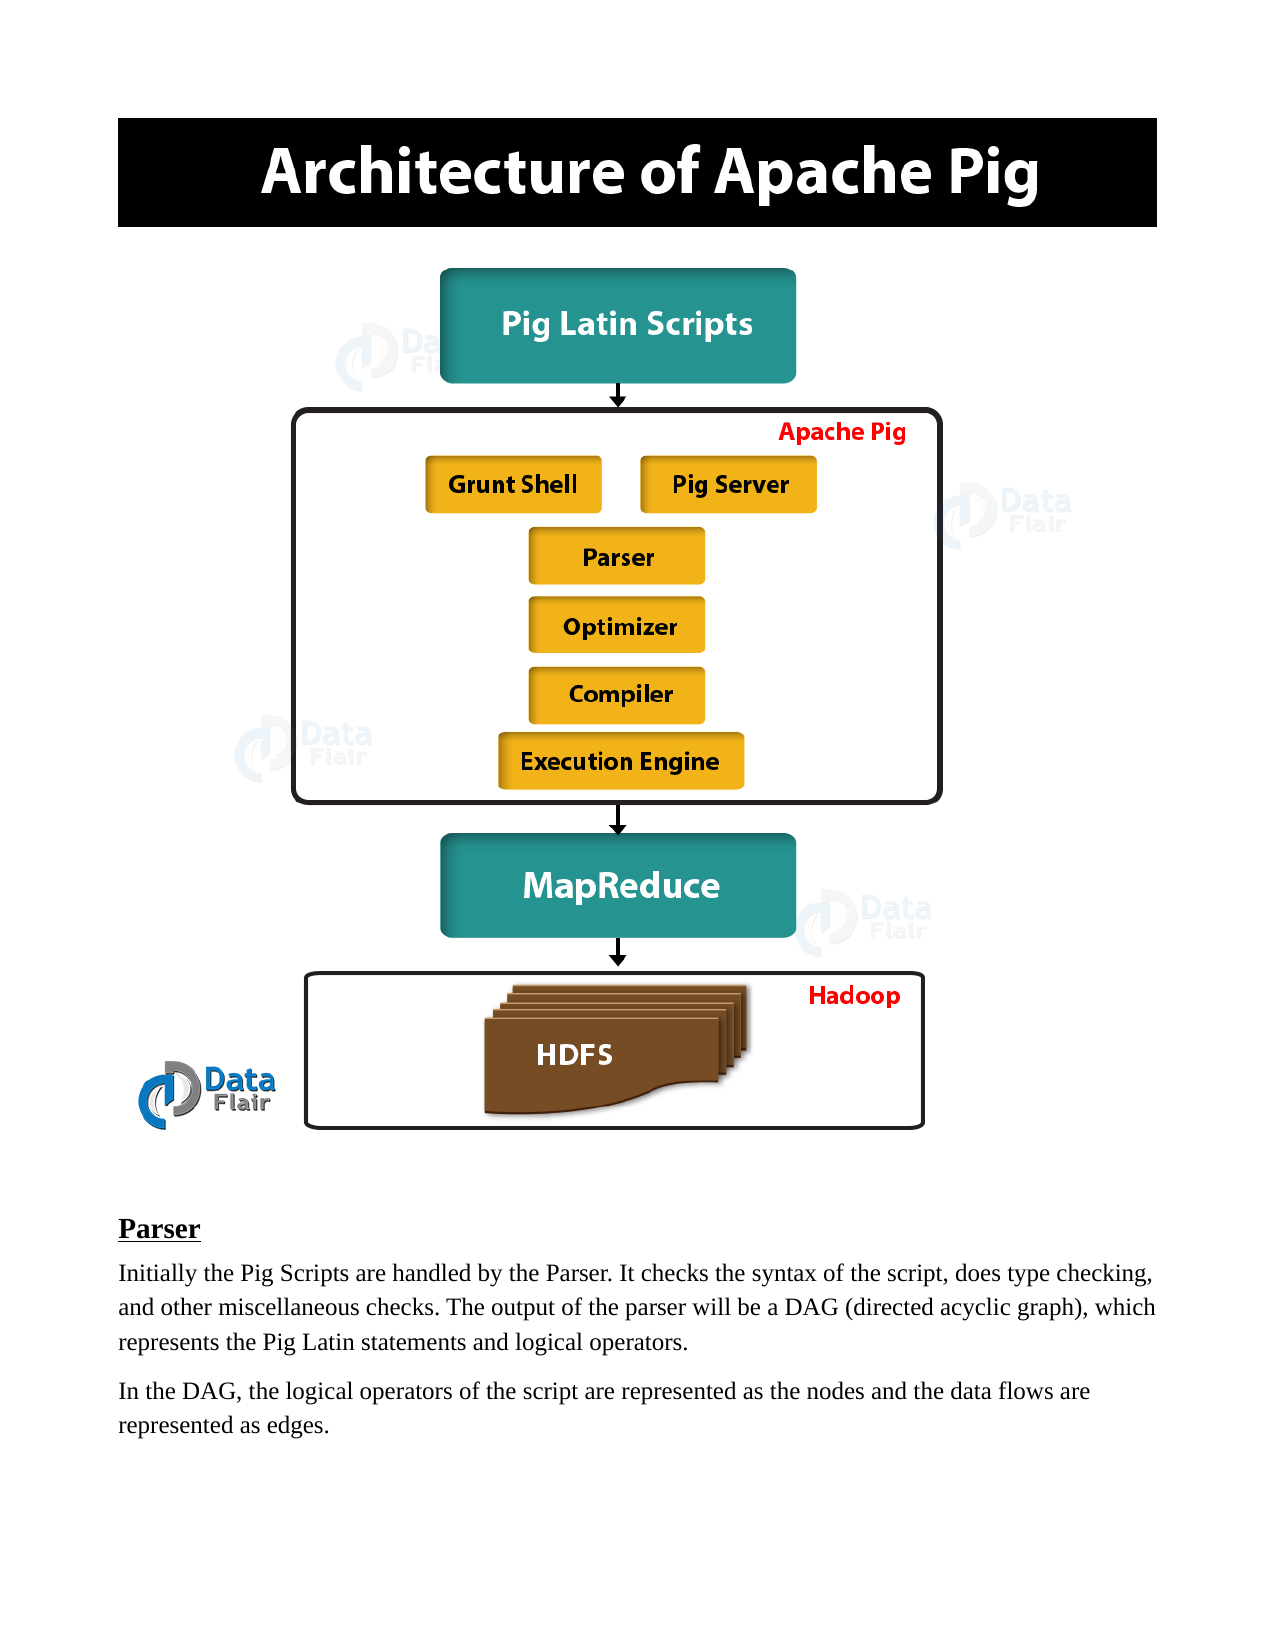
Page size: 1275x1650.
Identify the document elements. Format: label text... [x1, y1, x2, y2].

subtitle Parser [118, 1212, 1157, 1245]
picture [118, 118, 1157, 1157]
text Initially the Pig Scripts are handled by the Parser. It checks the syntax of the script, does type checking, and other miscellaneous checks. The output of the parser will be a DAG (directed acyclic graph), which represents the Pig Latin statements and logical operators. [118, 1258, 1157, 1355]
text In the DAG, the logical operators of the script are represented as the nodes and the data flows are represented as edges. [118, 1376, 1157, 1439]
